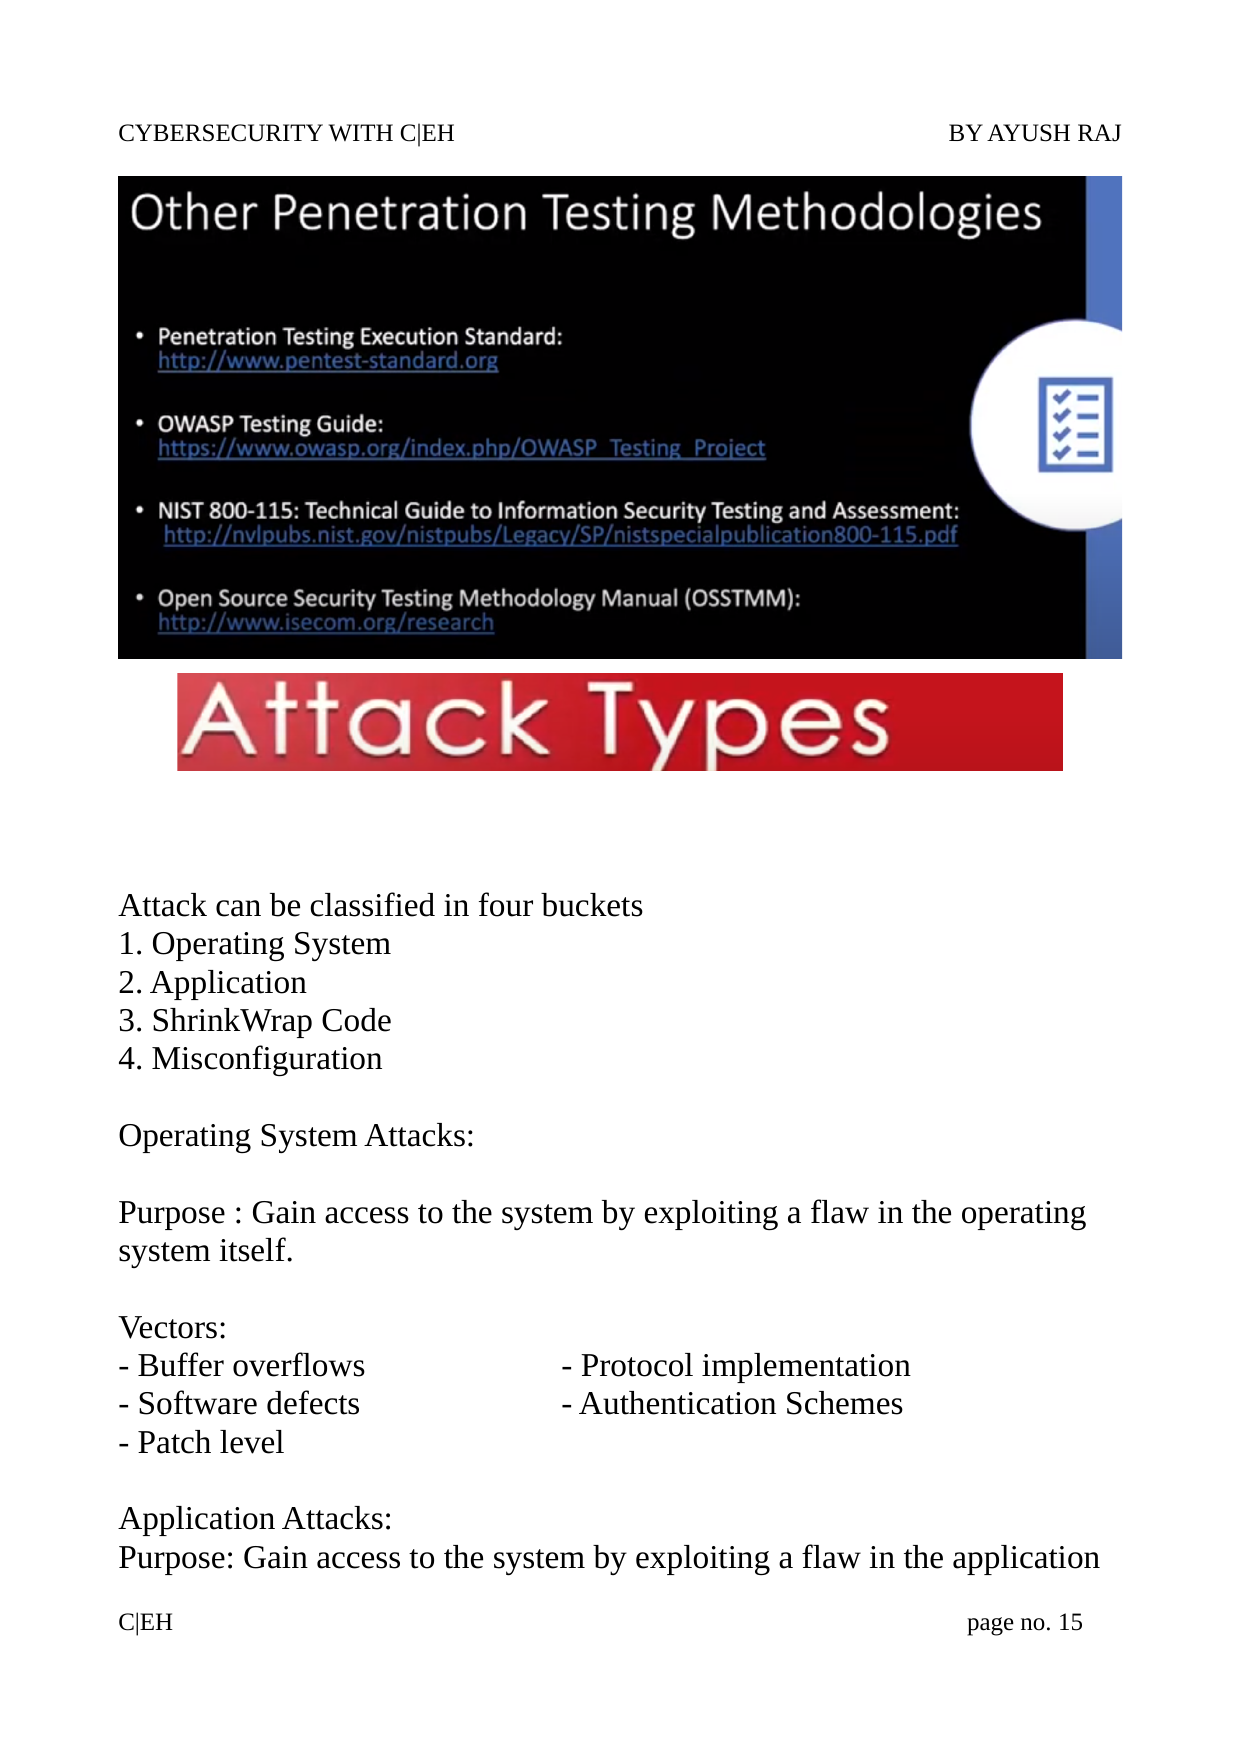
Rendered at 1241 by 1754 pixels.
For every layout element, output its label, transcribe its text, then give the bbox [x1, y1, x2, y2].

text - Buffer overflows - Protocol implementation [118, 1345, 1122, 1383]
text - Patch level [118, 1422, 1122, 1460]
text 3. ShrinkWrap Code [118, 1000, 1122, 1038]
text 4. Misconfiguration [118, 1038, 1122, 1077]
text Purpose : Gain access to the system by exploiting a flaw in the operating system itself. [118, 1192, 1122, 1268]
text 2. Application [118, 962, 1122, 1000]
text Purpose: Gain access to the system by exploiting a flaw in the application [118, 1537, 1122, 1575]
text Application Attacks: [118, 1498, 1122, 1537]
text Attack can be classified in four buckets [118, 885, 1122, 923]
text - Software defects - Authentication Schemes [118, 1383, 1122, 1422]
picture [118, 176, 1123, 659]
picture [177, 673, 1063, 771]
text Operating System Attacks: [118, 1115, 1122, 1153]
text 1. Operating System [118, 923, 1122, 962]
text Vectors: [118, 1307, 1122, 1345]
